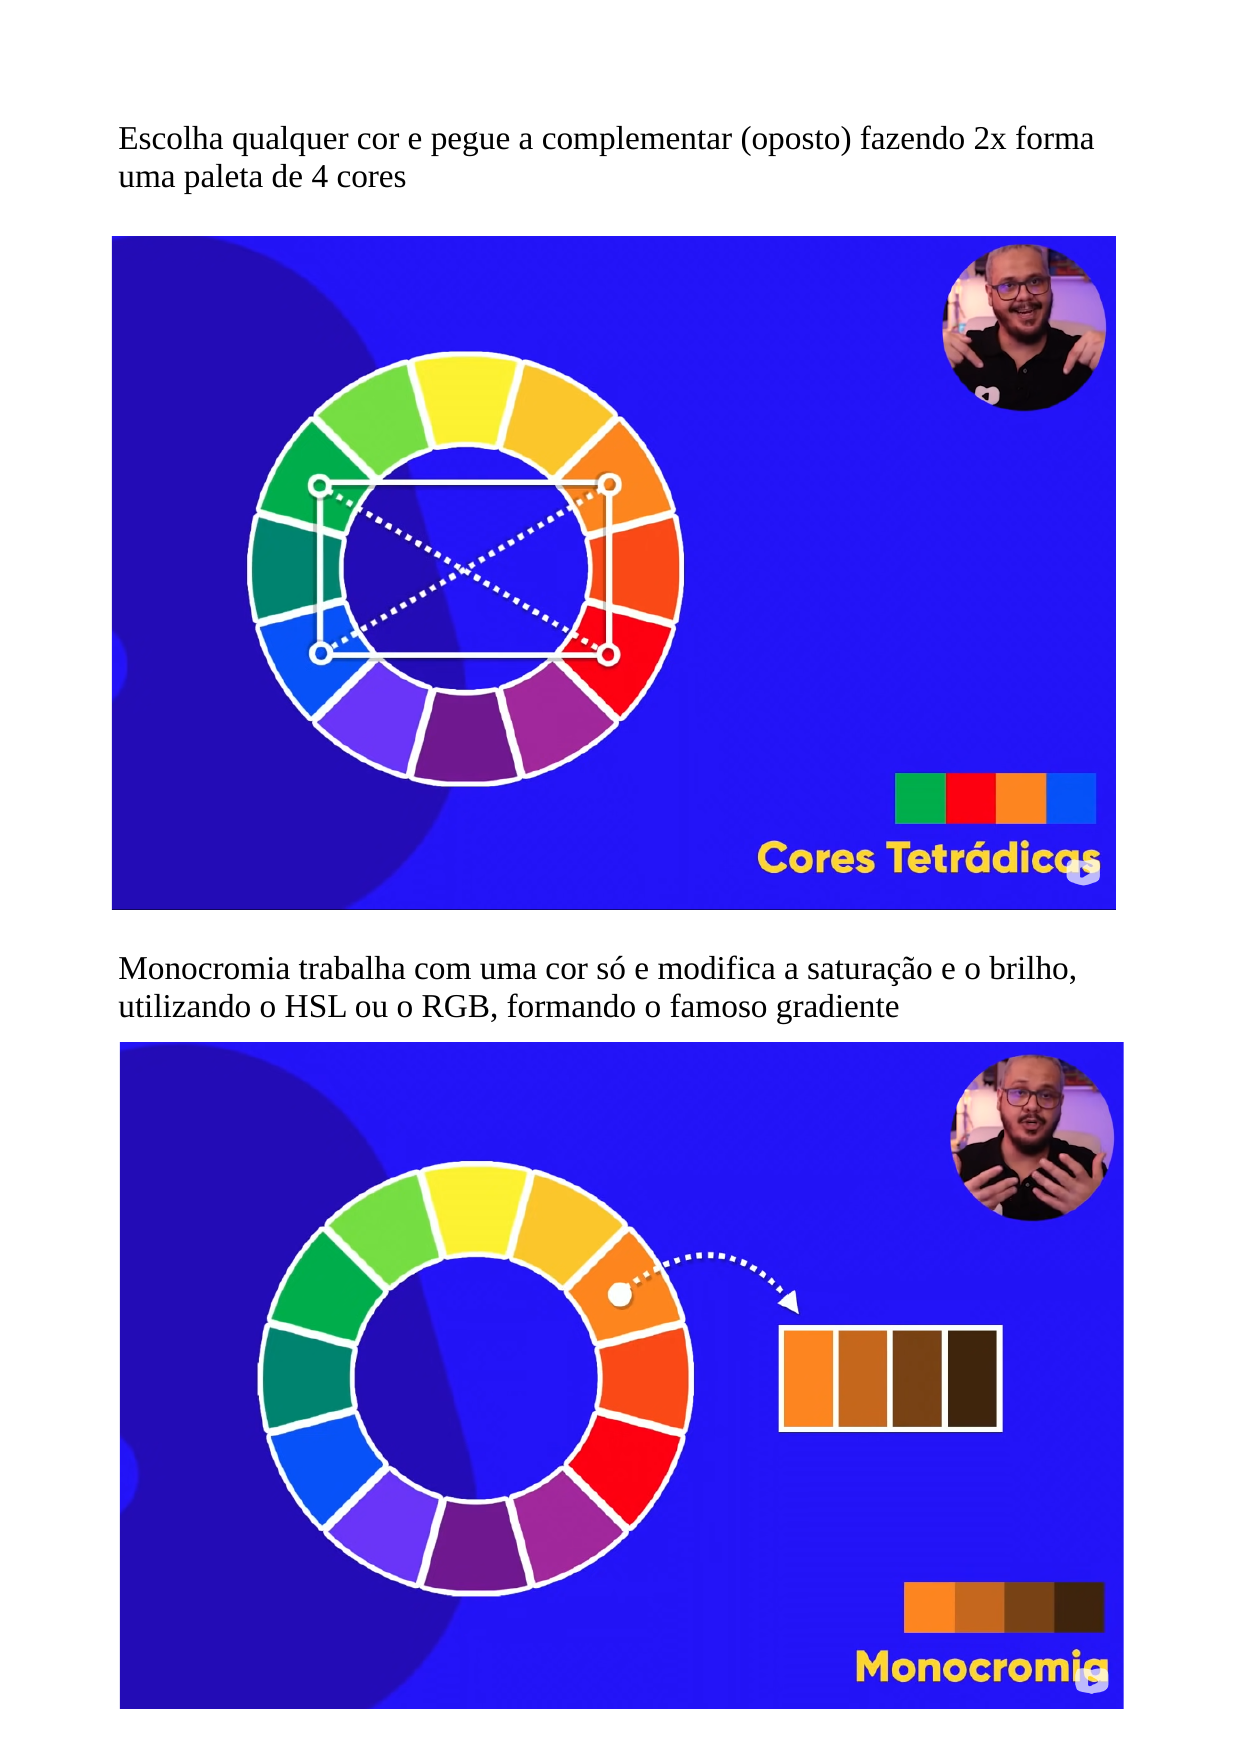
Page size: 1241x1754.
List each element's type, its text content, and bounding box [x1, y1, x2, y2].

text Monocromia trabalha com uma cor só e modifica a saturação e o brilho, utilizando o HSL ou o RGB, formando o famoso gradiente [118, 948, 1122, 1025]
picture [119, 1042, 1124, 1709]
text Escolha qualquer cor e pegue a complementar (oposto) fazendo 2x forma uma paleta de 4 cores [118, 118, 1122, 195]
picture [111, 236, 1116, 910]
